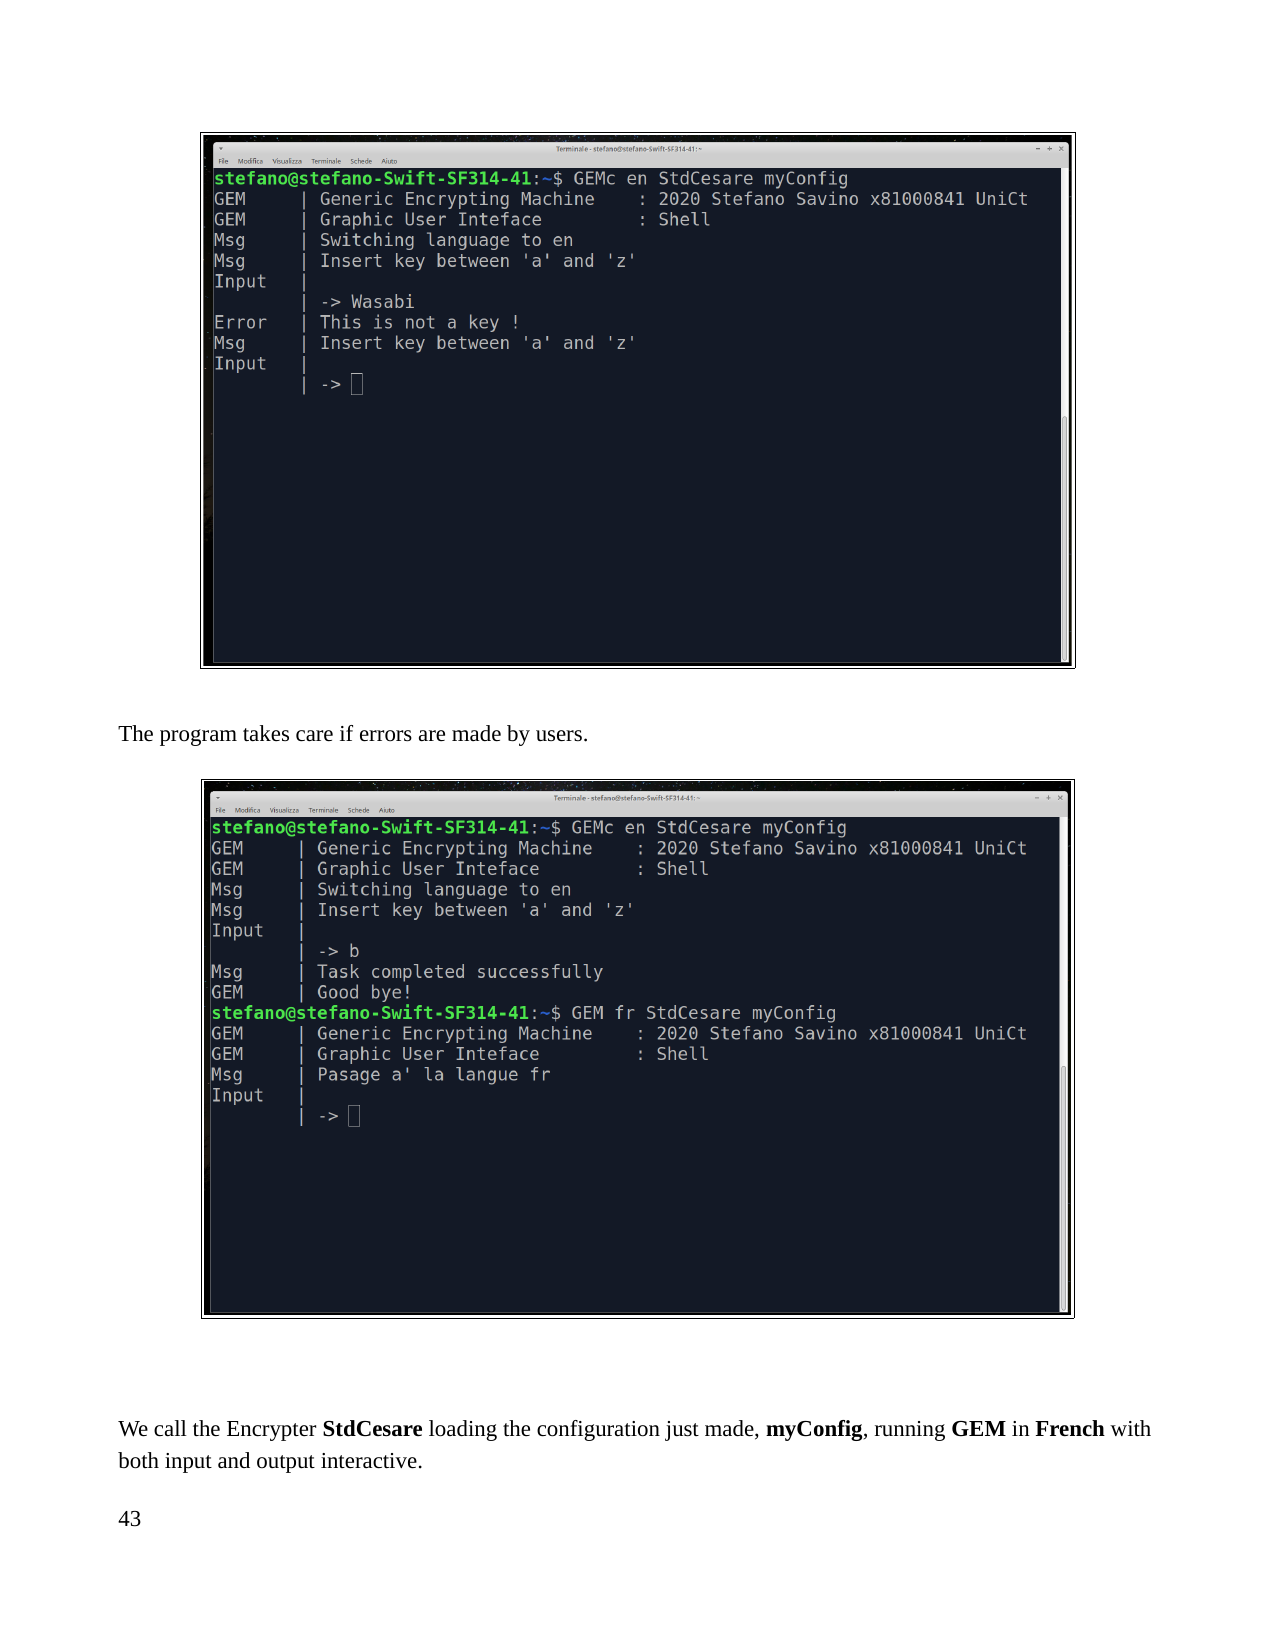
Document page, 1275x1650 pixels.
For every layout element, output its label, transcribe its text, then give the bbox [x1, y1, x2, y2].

text The program takes care if errors are made by users. [118, 720, 1157, 746]
text We call the Encrypter StdCesare loading the configuration just made, myConfig, running GEM in French with both input and output interactive. [118, 1415, 1157, 1473]
picture [1053, 135, 1072, 666]
picture [1053, 781, 1071, 1315]
